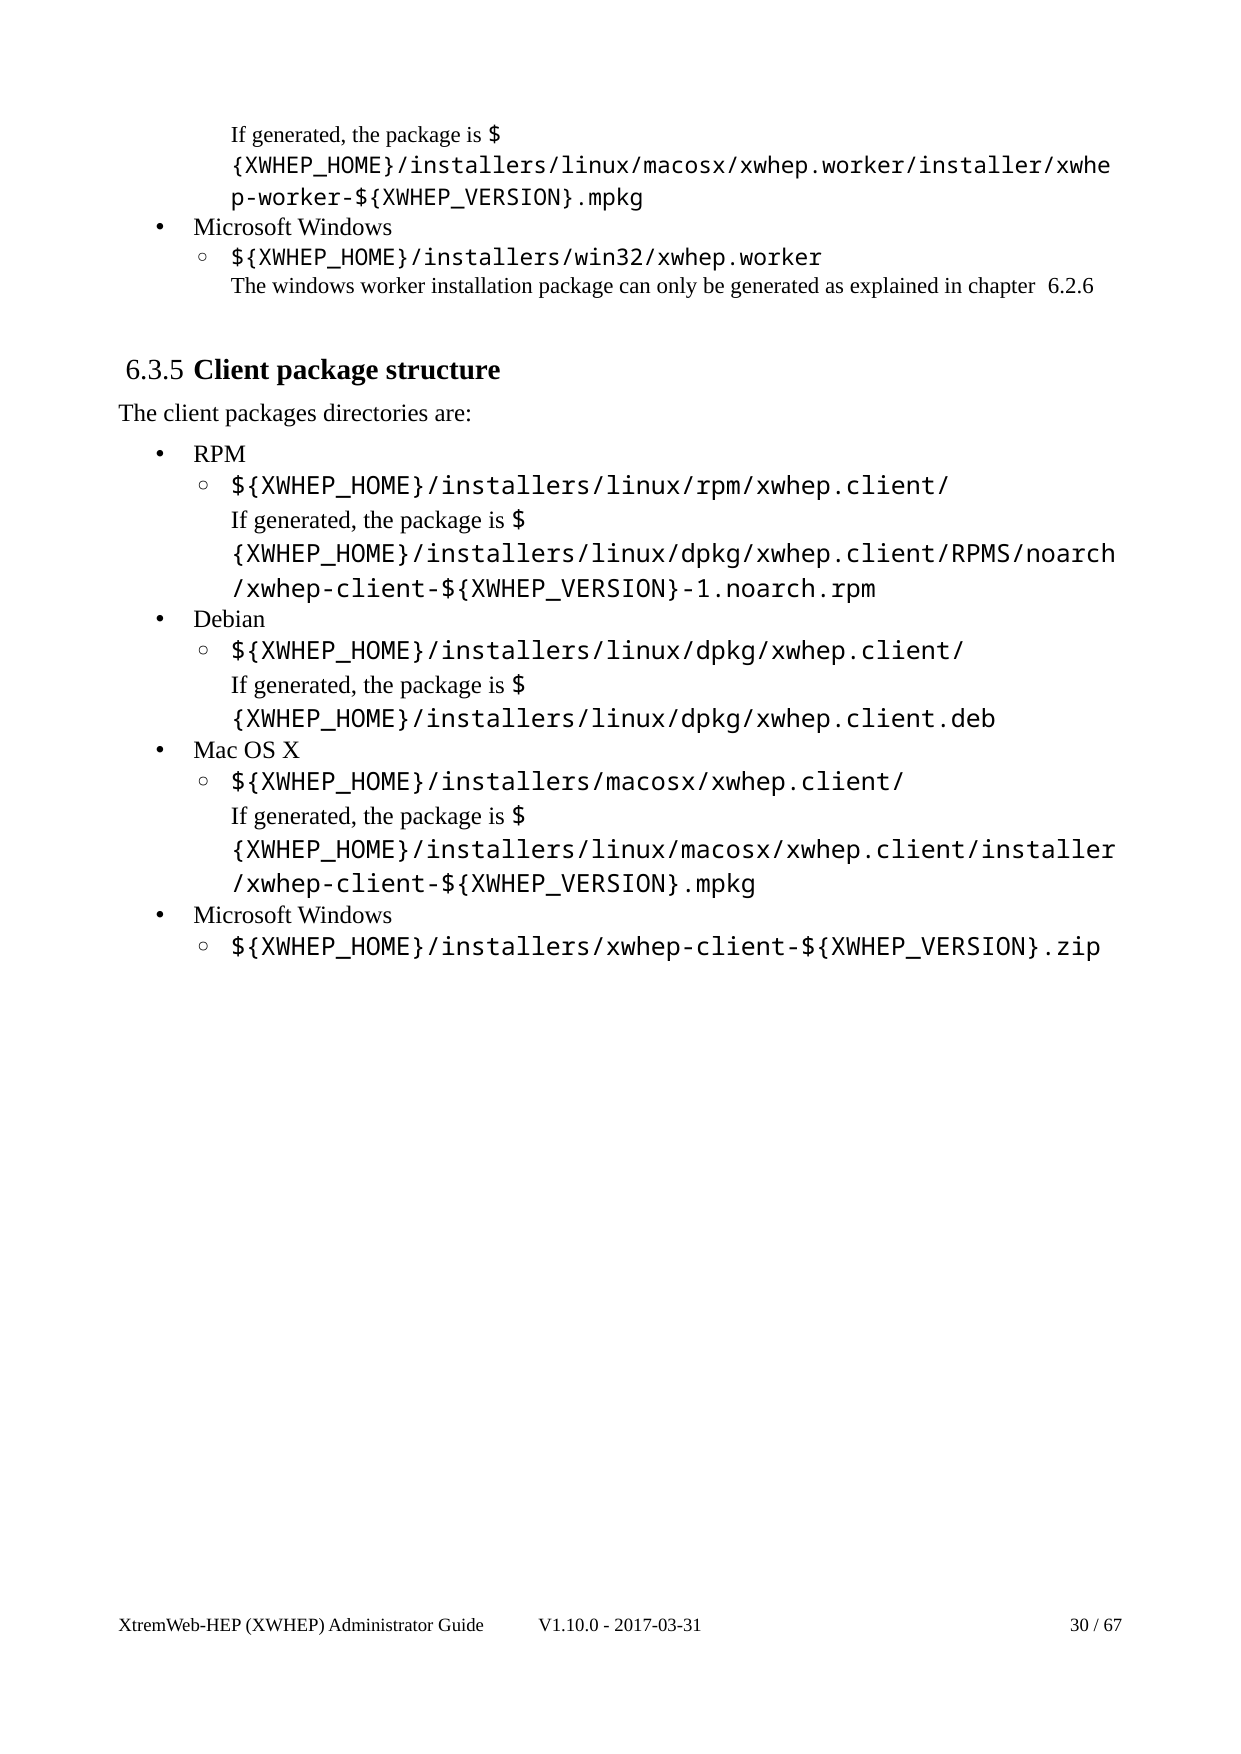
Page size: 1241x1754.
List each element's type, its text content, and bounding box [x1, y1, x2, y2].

list Mac OS X [156, 735, 1122, 764]
list If generated, the package is ${XWHEP_HOME}/installers/linux/macosx/xwhep.worker/installer/xwhep-worker-${XWHEP_VERSION}.mpkg [193, 118, 1122, 212]
subtitle Client package structure [118, 352, 1122, 386]
text The client packages directories are: [118, 398, 1122, 427]
list ${XWHEP_HOME}/installers/linux/rpm/xwhep.client/ If generated, the package is ${XWHEP_HOME}/installers/linux/dpkg/xwhep.client/RPMS/noarch/xwhep-client-${XWHEP_VERSION}-1.noarch.rpm [193, 468, 1122, 604]
list Microsoft Windows [156, 212, 1122, 241]
list ${XWHEP_HOME}/installers/macosx/xwhep.client/ If generated, the package is ${XWHEP_HOME}/installers/linux/macosx/xwhep.client/installer/xwhep-client-${XWHEP_VERSION}.mpkg [193, 764, 1122, 900]
list Microsoft Windows [156, 900, 1122, 929]
list RPM [156, 439, 1122, 468]
list ${XWHEP_HOME}/installers/xwhep-client-${XWHEP_VERSION}.zip [193, 929, 1122, 963]
list Debian [156, 604, 1122, 633]
list ${XWHEP_HOME}/installers/linux/dpkg/xwhep.client/ If generated, the package is ${XWHEP_HOME}/installers/linux/dpkg/xwhep.client.deb [193, 633, 1122, 735]
list ${XWHEP_HOME}/installers/win32/xwhep.worker The windows worker installation package can only be generated as explained in chapter 6.2.6 [193, 241, 1122, 298]
